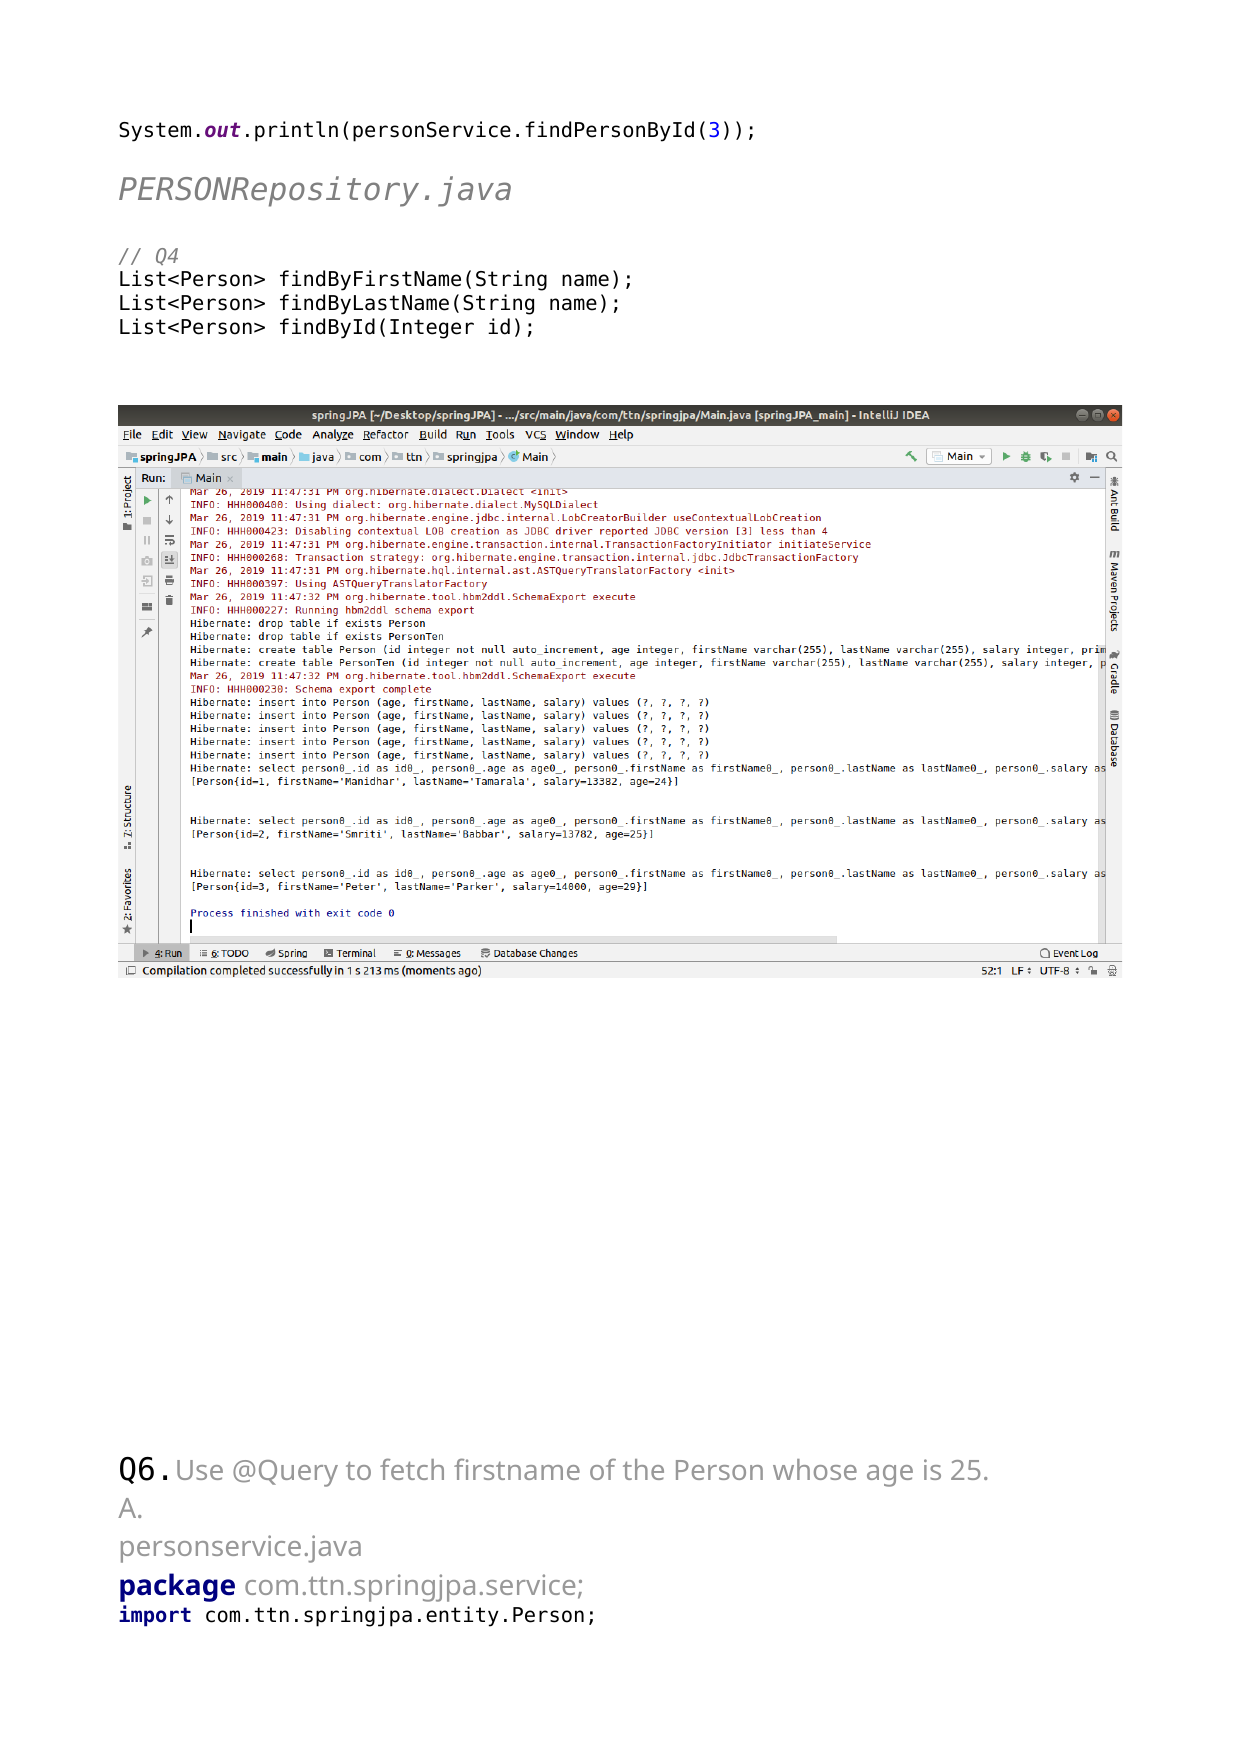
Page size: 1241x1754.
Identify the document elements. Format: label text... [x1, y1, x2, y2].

text import com.ttn.springjpa.entity.Person; [118, 1603, 1122, 1627]
picture [118, 405, 1123, 978]
text // Q4 [118, 244, 1122, 268]
text List<Person> findByLastName(String name); [118, 292, 1122, 315]
text Q6.Use @Query to fetch firstname of the Person whose age is 25. [118, 1450, 1122, 1488]
text System.out.println(personService.findPersonById(3)); [118, 118, 1122, 142]
text PERSONRepository.java [118, 171, 1122, 208]
text List<Person> findByFirstName(String name); [118, 268, 1122, 292]
text personservice.java [118, 1527, 1122, 1565]
text List<Person> findById(Integer id); [118, 315, 1122, 339]
text package com.ttn.springjpa.service; [118, 1565, 1122, 1603]
text A. [118, 1488, 1122, 1527]
